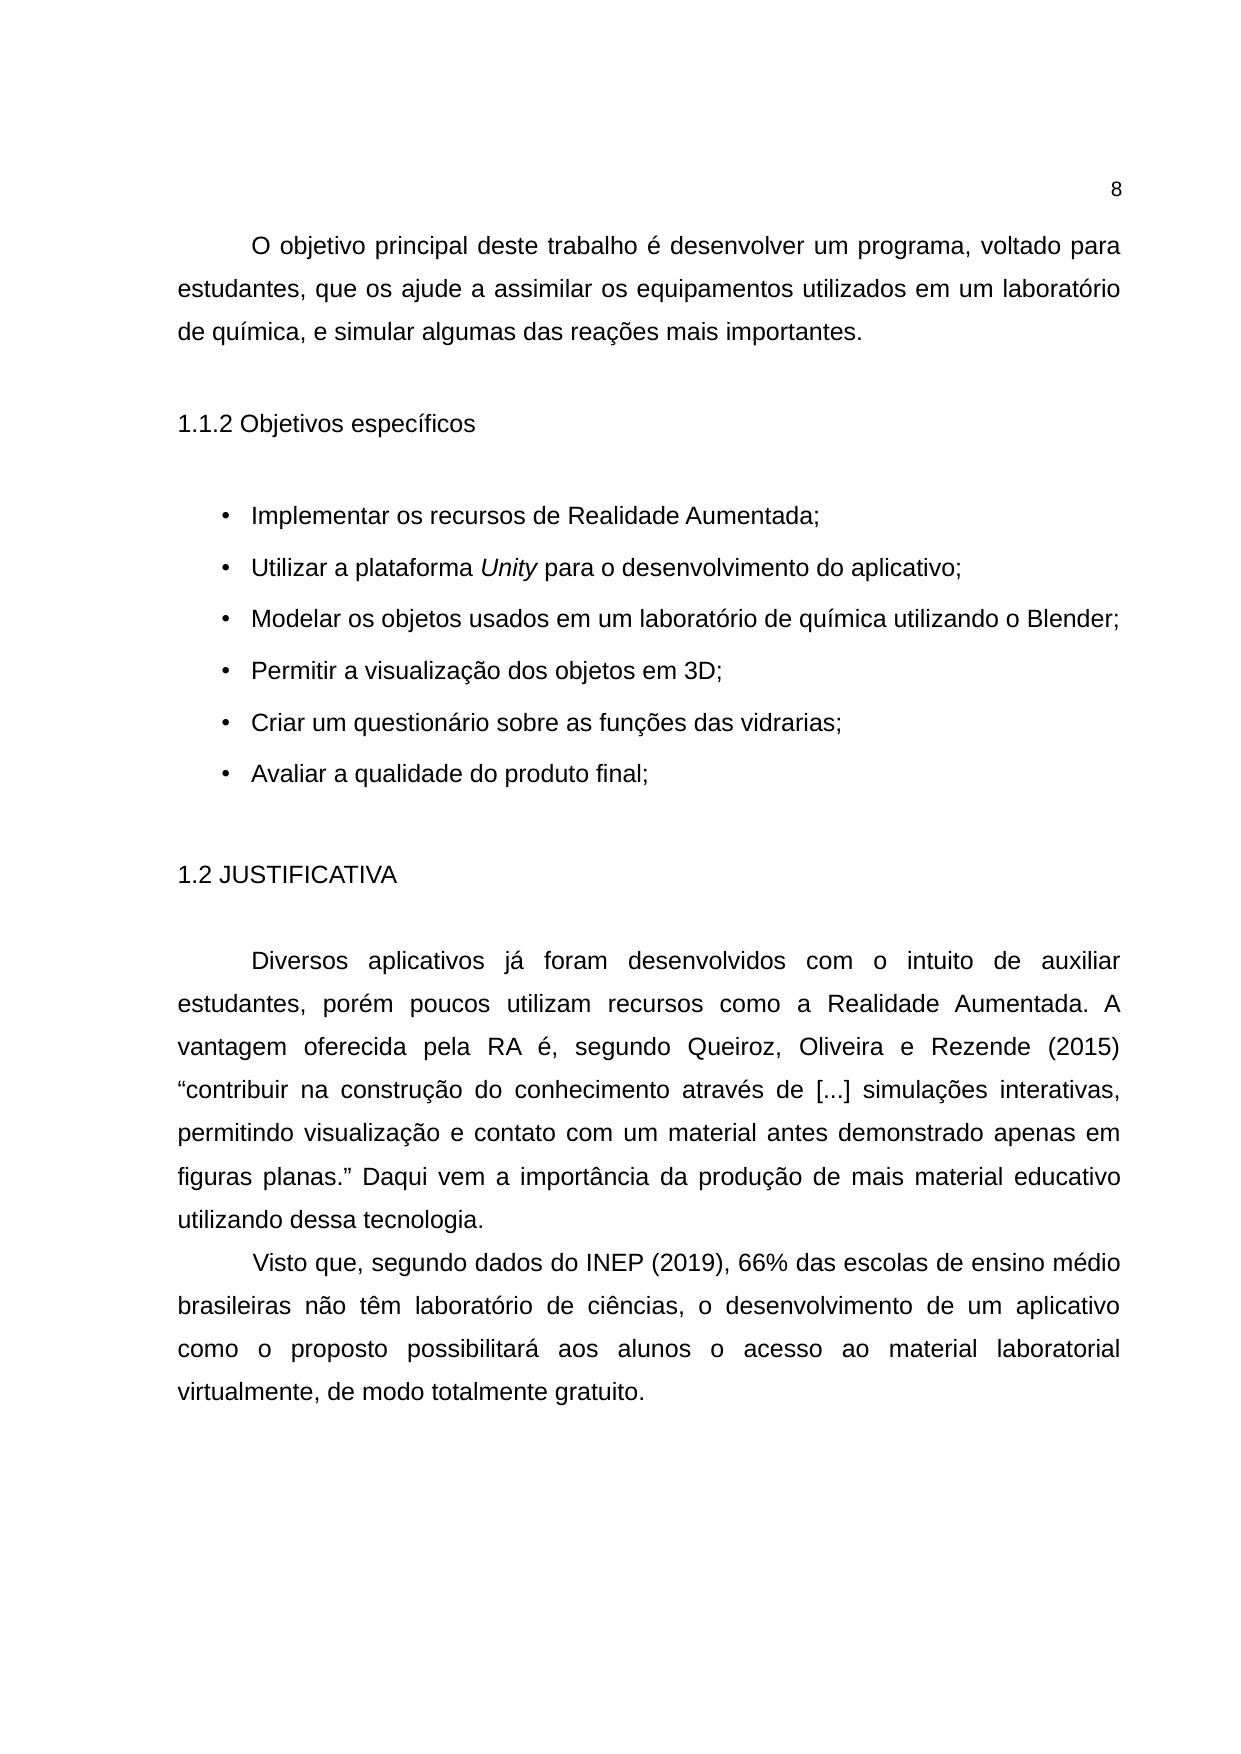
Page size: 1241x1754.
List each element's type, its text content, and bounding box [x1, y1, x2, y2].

subtitle 1.1.2 Objetivos específicos [177, 409, 1122, 438]
text Visto que, segundo dados do INEP (2019), 66% das escolas de ensino médio brasileiras não têm laboratório de ciências, o desenvolvimento de um aplicativo como o proposto possibilitará aos alunos o acesso ao material laboratorial virtualmente, de modo totalmente gratuito. [177, 1248, 1122, 1406]
text O objetivo principal deste trabalho é desenvolver um programa, voltado para estudantes, que os ajude a assimilar os equipamentos utilizados em um laboratório de química, e simular algumas das reações mais importantes. [177, 231, 1122, 346]
list Criar um questionário sobre as funções das vidrarias; [221, 707, 1122, 736]
text Diversos aplicativos já foram desenvolvidos com o intuito de auxiliar estudantes, porém poucos utilizam recursos como a Realidade Aumentada. A vantagem oferecida pela RA é, segundo Queiroz, Oliveira e Rezende (2015) “contribuir na construção do conhecimento através de [...] simulações interativas, permitindo visualização e contato com um material antes demonstrado apenas em figuras planas.” Daqui vem a importância da produção de mais material educativo utilizando dessa tecnologia. [177, 946, 1122, 1233]
list Implementar os recursos de Realidade Aumentada; [221, 501, 1122, 530]
subtitle 1.2 Justificativa [177, 860, 1122, 888]
list Utilizar a plataforma Unity para o desenvolvimento do aplicativo; [221, 553, 1122, 582]
list Modelar os objetos usados em um laboratório de química utilizando o Blender; [221, 604, 1122, 633]
list Avaliar a qualidade do produto final; [221, 759, 1122, 788]
list Permitir a visualização dos objetos em 3D; [221, 656, 1122, 685]
